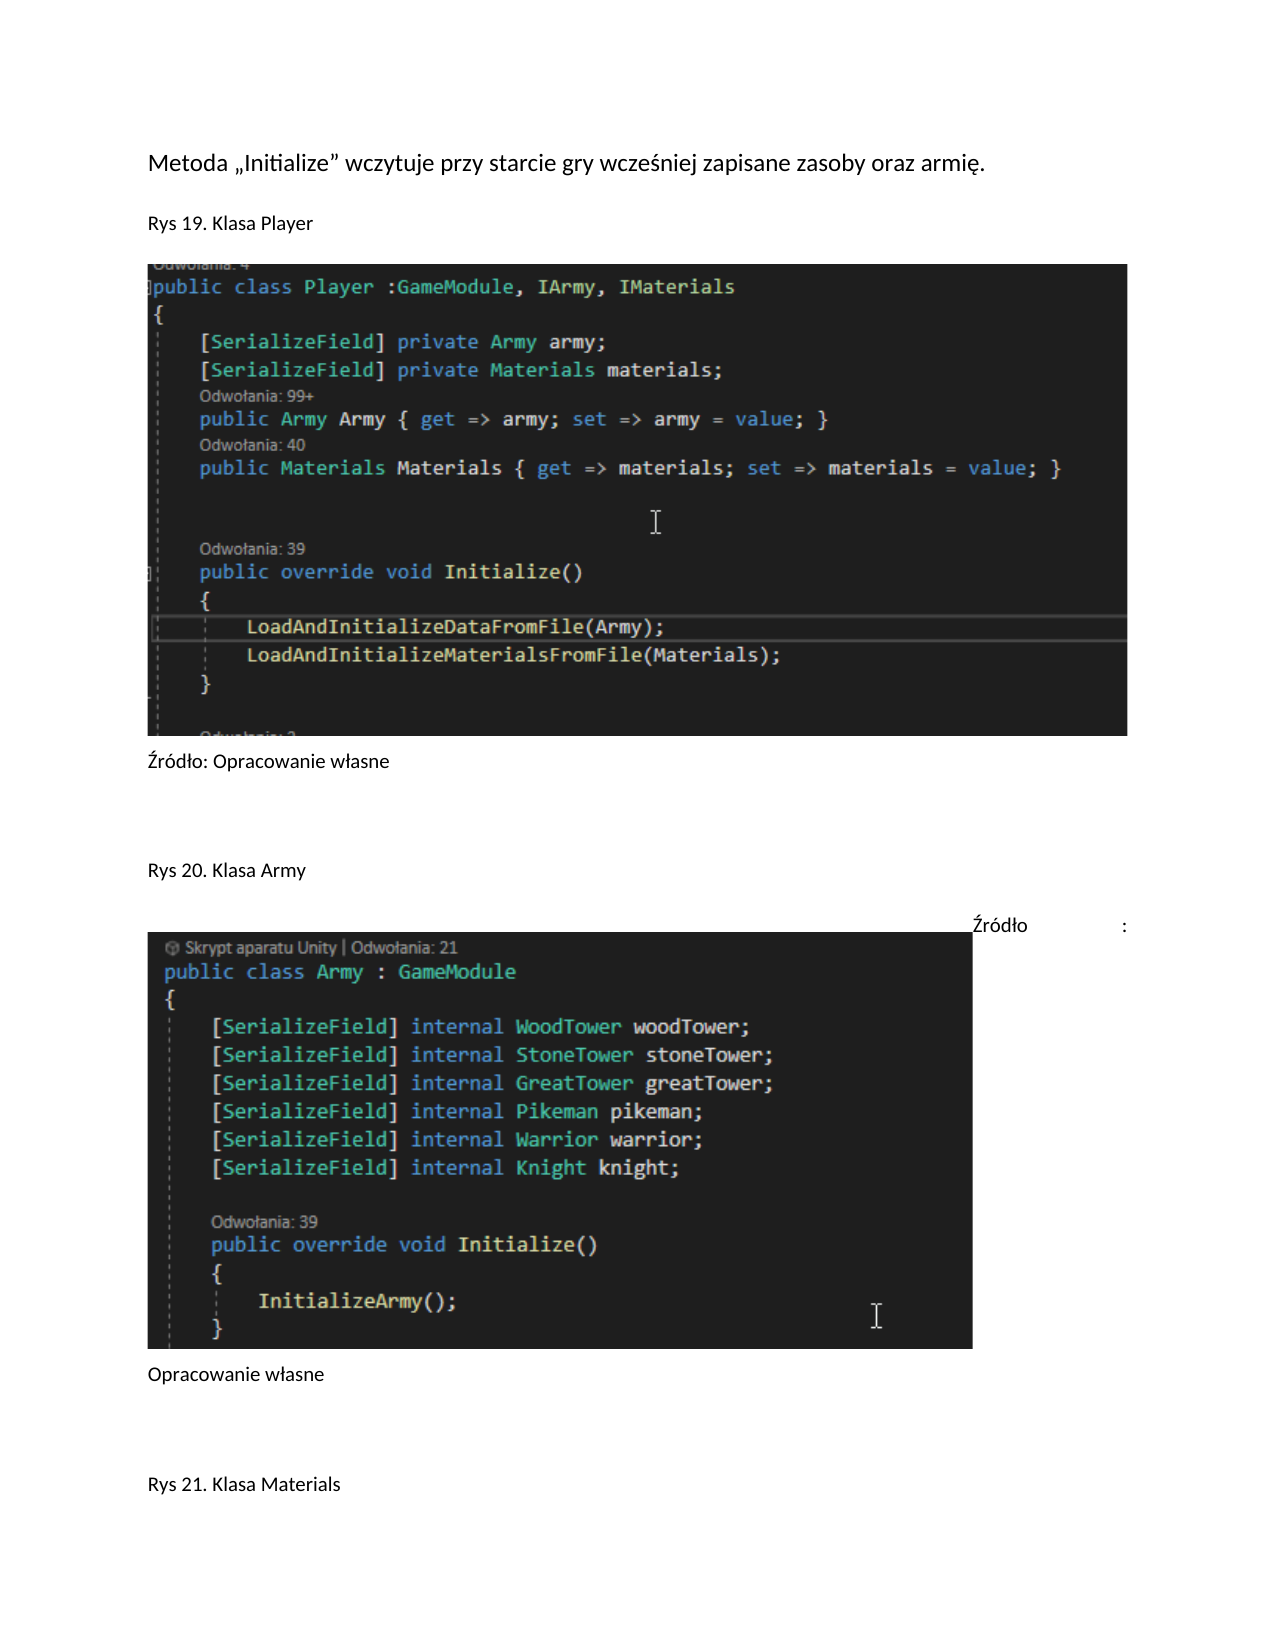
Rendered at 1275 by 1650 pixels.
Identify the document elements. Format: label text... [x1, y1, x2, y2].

text Rys 21. Klasa Materials [148, 1471, 1127, 1496]
text Rys 20. Klasa Army [148, 858, 1127, 883]
text Metoda „Initialize” wczytuje przy starcie gry wcześniej zapisane zasoby oraz armię. [148, 148, 1127, 178]
text Źródło : Opracowanie własne [148, 912, 1127, 1387]
text Źródło: Opracowanie własne [148, 736, 1127, 773]
text Rys 19. Klasa Player [148, 210, 1127, 235]
